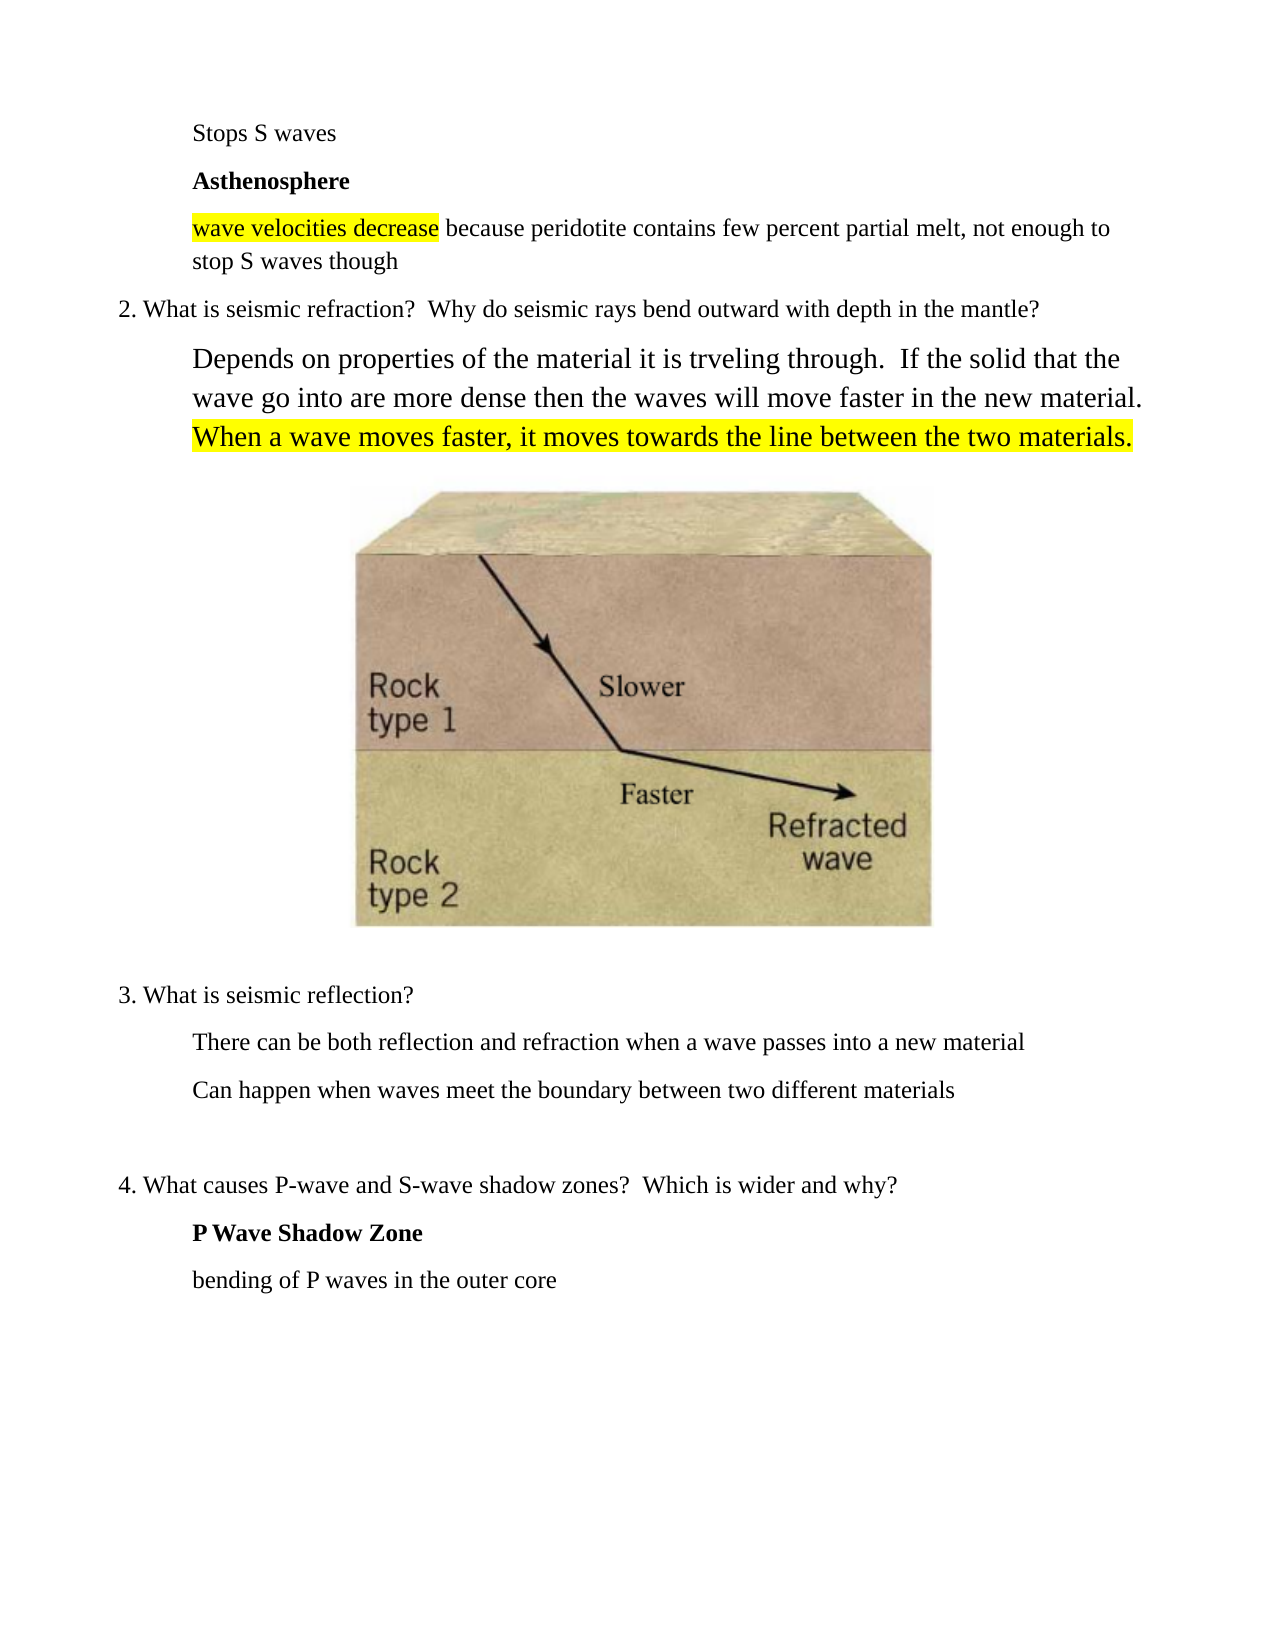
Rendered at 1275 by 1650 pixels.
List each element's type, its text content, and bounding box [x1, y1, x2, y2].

text 3. What is seismic reflection? [118, 980, 1157, 1009]
text Stops S waves [192, 118, 1157, 147]
text wave velocities decrease because peridotite contains few percent partial melt, not enough to stop S waves though [192, 213, 1157, 275]
picture [340, 471, 935, 928]
text 4. What causes P-wave and S-wave shadow zones? Which is wider and why? [118, 1170, 1157, 1199]
text P Wave Shadow Zone [192, 1218, 1157, 1247]
text Asthenosphere [192, 166, 1157, 194]
text Can happen when waves meet the boundary between two different materials [192, 1075, 1157, 1104]
text 2. What is seismic refraction? Why do seismic rays bend outward with depth in the mantle? [118, 294, 1157, 323]
text bending of P waves in the outer core [192, 1266, 1157, 1294]
text There can be both reflection and refraction when a wave passes into a new material [192, 1027, 1157, 1056]
text Depends on properties of the material it is trveling through. If the solid that the wave go into are more dense then the waves will move faster in the new material. When a wave moves faster, it moves towards the line between the two materials. [192, 342, 1157, 452]
